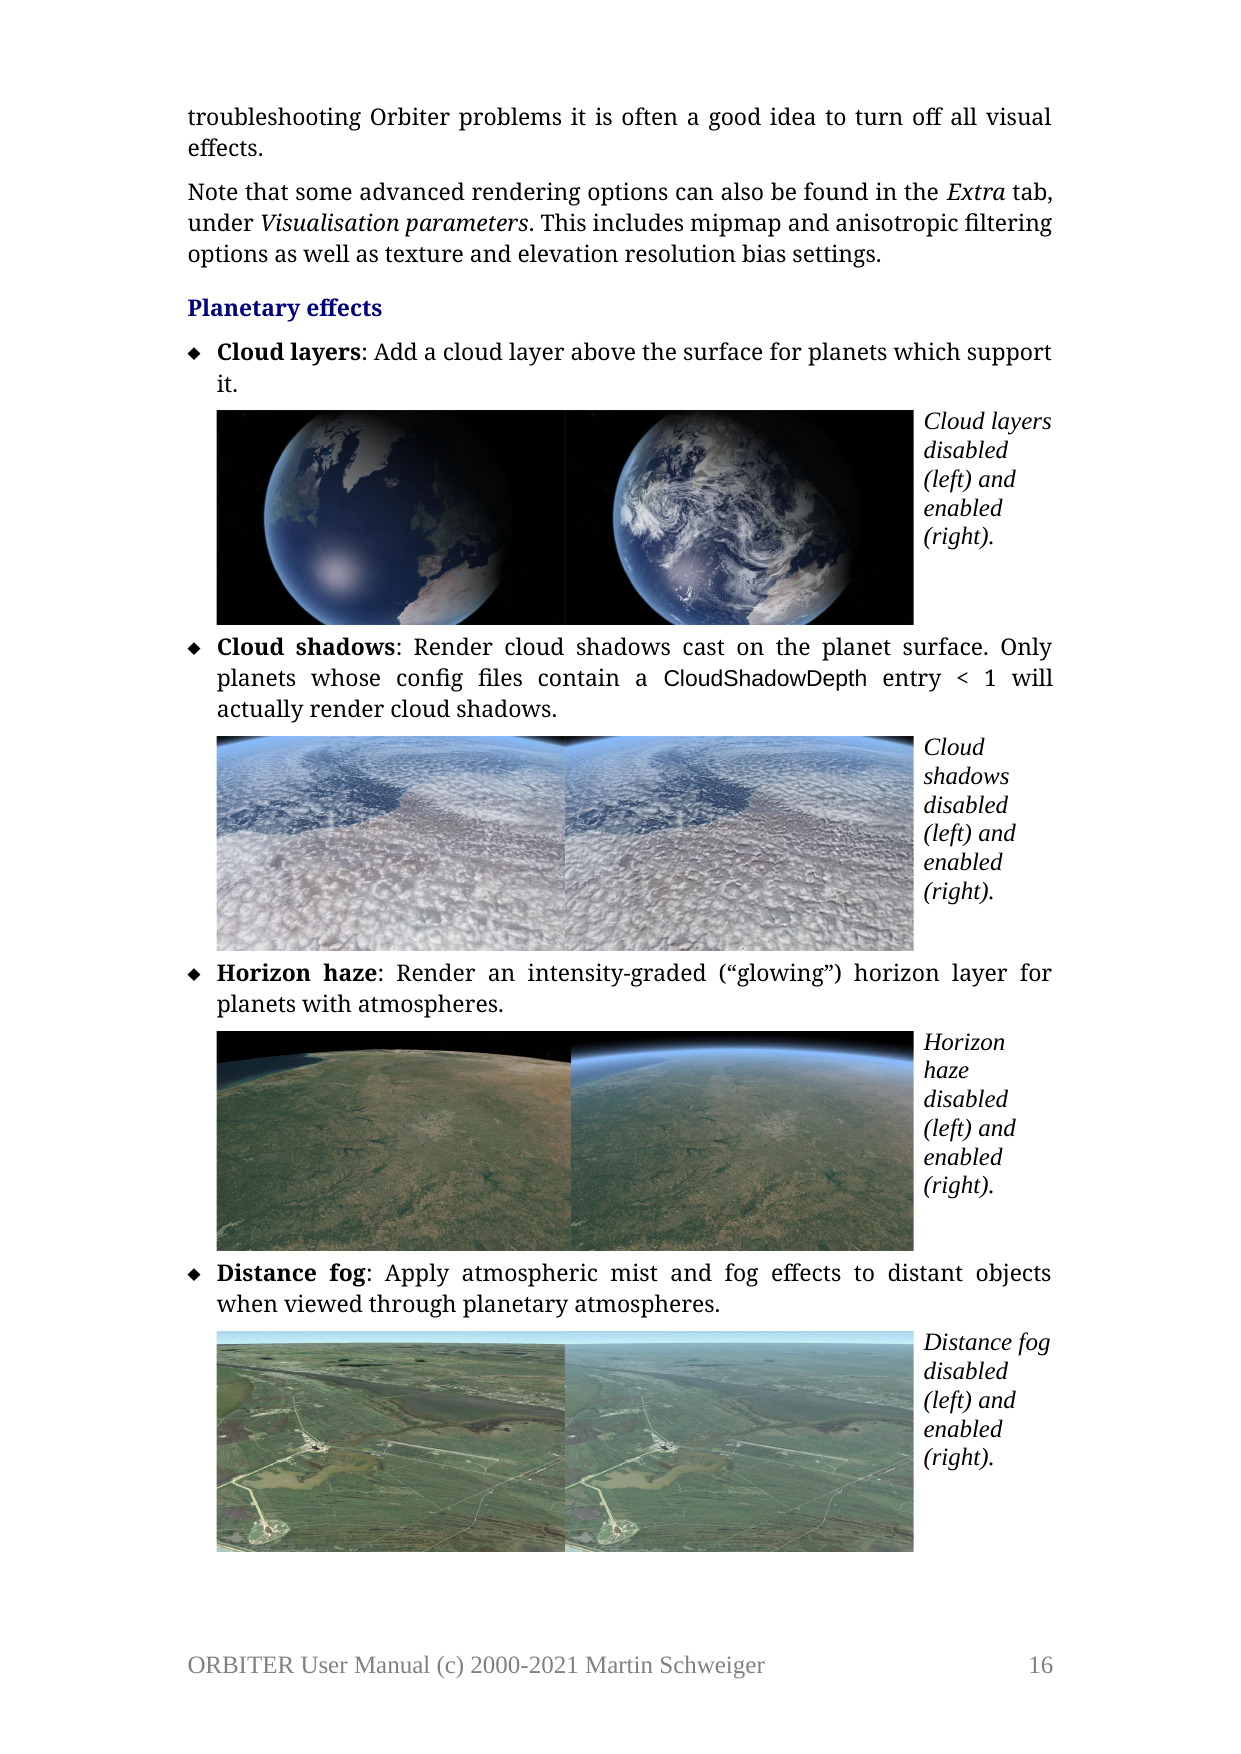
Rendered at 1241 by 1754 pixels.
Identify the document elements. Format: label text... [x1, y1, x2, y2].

list Cloud shadows: Render cloud shadows cast on the planet surface. Only planets whose config files contain a CloudShadowDepth entry < 1 will actually render cloud shadows. [187, 411, 1053, 724]
list Distance fog: Apply atmospheric mist and fog effects to distant objects when viewed through planetary atmospheres. [187, 1031, 1053, 1319]
picture [216, 736, 914, 951]
subtitle Planetary effects [187, 291, 1053, 323]
text troubleshooting Orbiter problems it is often a good idea to turn off all visual effects. [187, 100, 1053, 163]
list Cloud layers: Add a cloud layer above the surface for planets which support it. [187, 336, 1053, 398]
text Note that some advanced rendering options can also be found in the Extra tab, under Visualisation parameters. This includes mipmap and anisotropic filtering options as well as texture and elevation resolution bias settings. [187, 175, 1053, 269]
picture [216, 410, 914, 625]
picture [216, 1031, 914, 1251]
list Horizon haze: Render an intensity-graded (“glowing”) horizon layer for planets with atmospheres. [187, 736, 1053, 1019]
